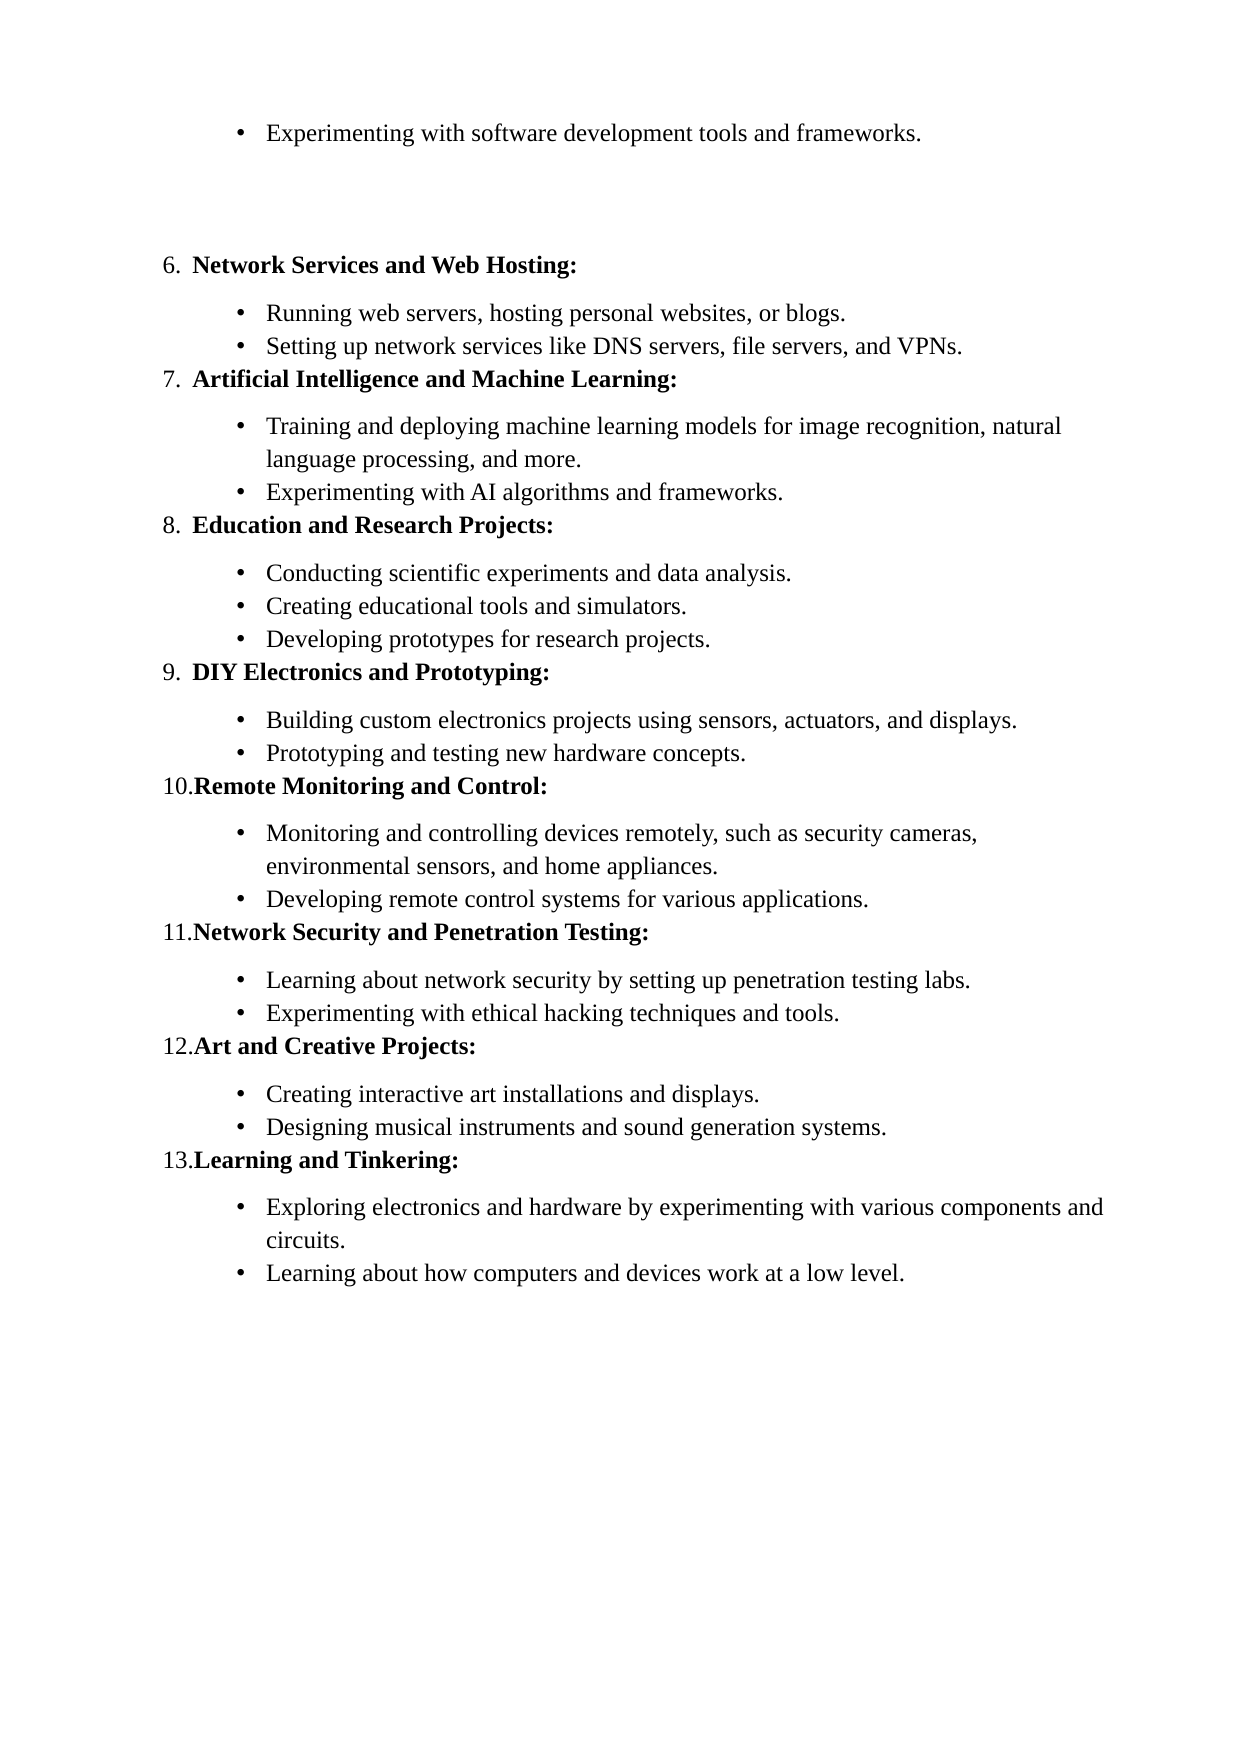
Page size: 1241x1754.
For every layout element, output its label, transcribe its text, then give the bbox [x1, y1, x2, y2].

list Education and Research Projects: [162, 511, 1122, 539]
list Exploring electronics and hardware by experimenting with various components and circuits. [236, 1192, 1122, 1254]
list Training and deploying machine learning models for image recognition, natural language processing, and more. [236, 411, 1122, 473]
list Developing prototypes for research projects. [236, 624, 1122, 653]
list Experimenting with ethical hacking techniques and tools. [236, 998, 1122, 1027]
list Building custom electronics projects using sensors, actuators, and displays. [236, 705, 1122, 733]
list Setting up network services like DNS servers, file servers, and VPNs. [236, 331, 1122, 359]
list Learning about network security by setting up penetration testing labs. [236, 965, 1122, 994]
list DIY Electronics and Prototyping: [162, 657, 1122, 686]
list Learning and Tinkering: [162, 1145, 1122, 1173]
list Designing musical instruments and sound generation systems. [236, 1112, 1122, 1141]
list Experimenting with AI algorithms and frameworks. [236, 477, 1122, 506]
list Network Security and Penetration Testing: [162, 917, 1122, 946]
list Creating educational tools and simulators. [236, 591, 1122, 620]
list Creating interactive art installations and displays. [236, 1079, 1122, 1107]
list Conducting scientific experiments and data analysis. [236, 558, 1122, 587]
list Monitoring and controlling devices remotely, such as security cameras, environmental sensors, and home appliances. [236, 818, 1122, 880]
list Artificial Intelligence and Machine Learning: [162, 364, 1122, 393]
list Running web servers, hosting personal websites, or blogs. [236, 298, 1122, 327]
list Developing remote control systems for various applications. [236, 884, 1122, 913]
list Learning about how computers and devices work at a low level. [236, 1258, 1122, 1287]
list Remote Monitoring and Control: [162, 771, 1122, 799]
list Experimenting with software development tools and frameworks. [236, 118, 1122, 147]
list Art and Creative Projects: [162, 1031, 1122, 1060]
list Network Services and Web Hosting: [162, 250, 1122, 279]
list Prototyping and testing new hardware concepts. [236, 738, 1122, 767]
